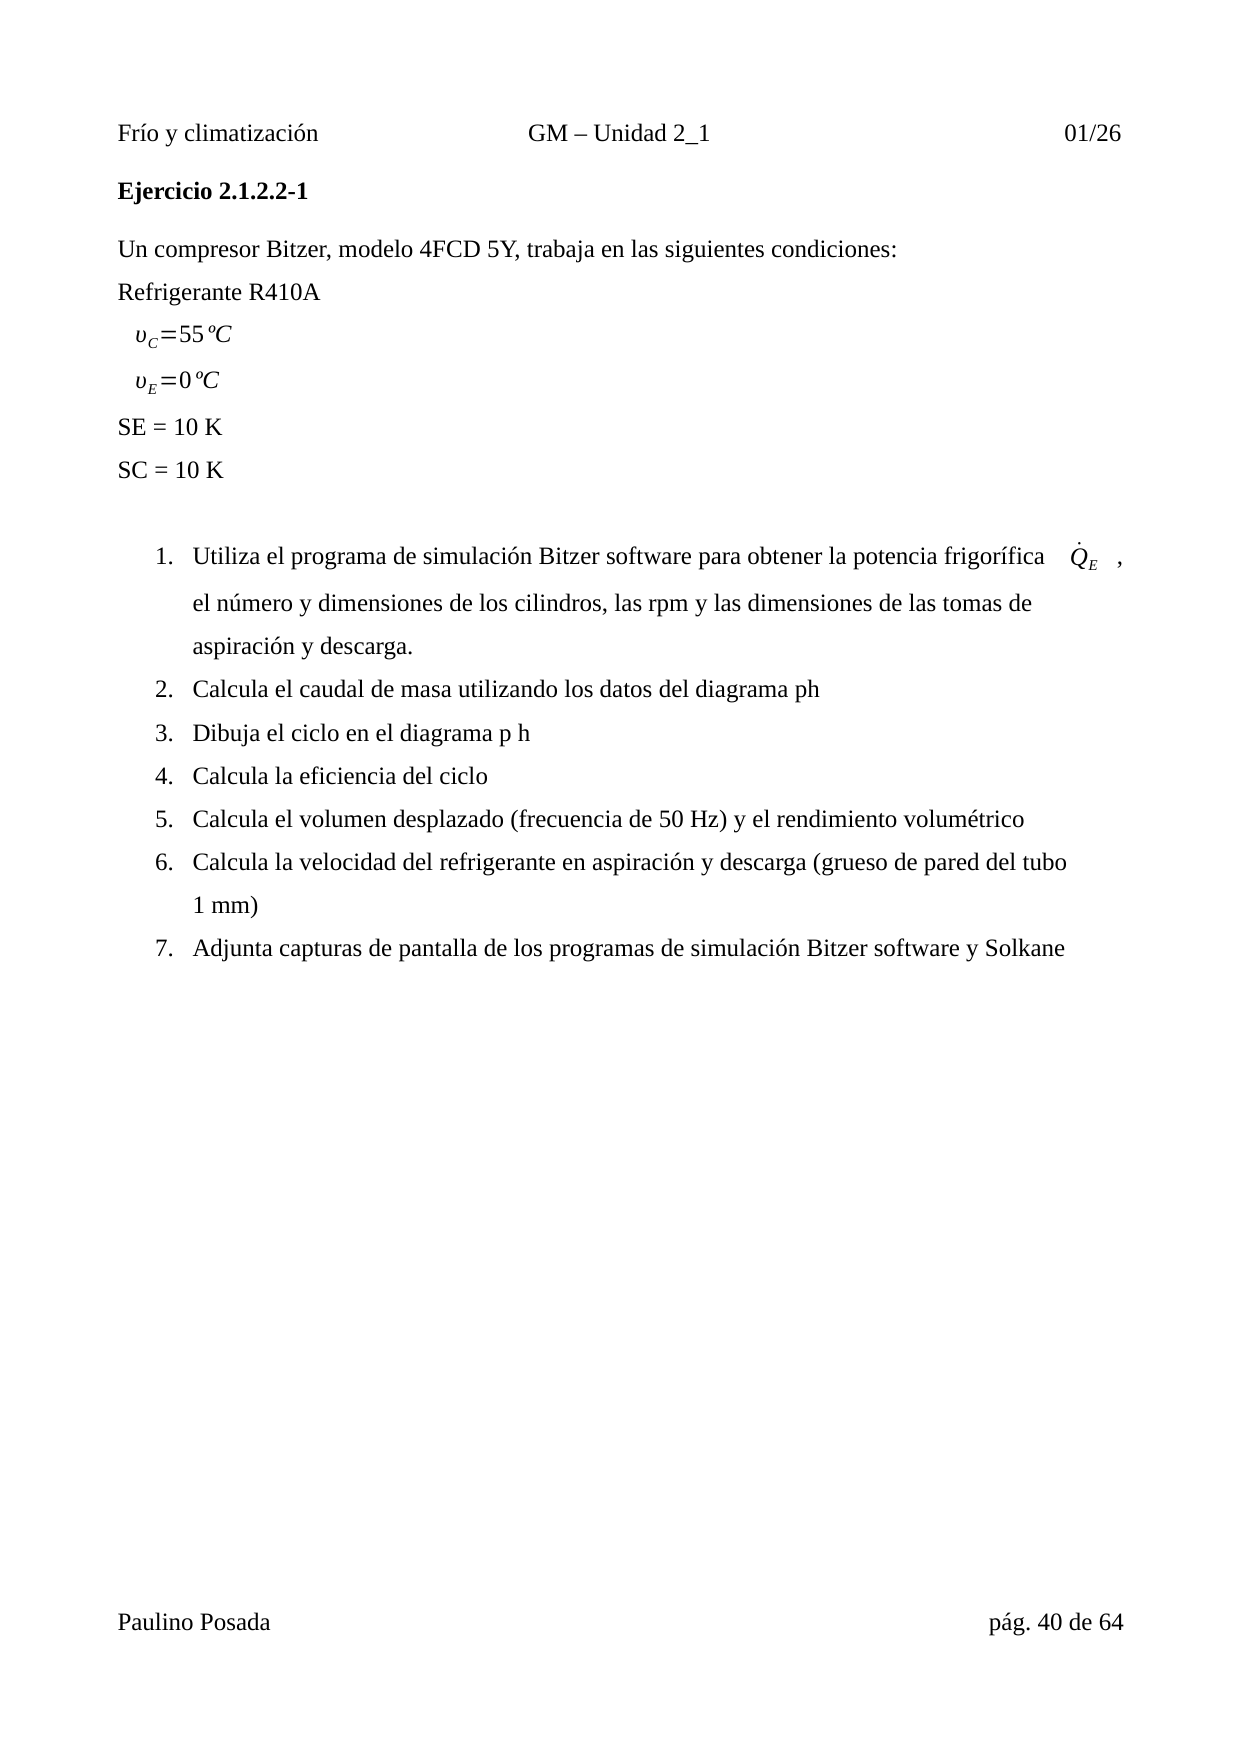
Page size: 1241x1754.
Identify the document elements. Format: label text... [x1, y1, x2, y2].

list Adjunta capturas de pantalla de los programas de simulación Bitzer software y Solkane [155, 933, 1123, 962]
text Refrigerante R410A [117, 277, 1123, 306]
list Calcula el caudal de masa utilizando los datos del diagrama ph [155, 674, 1123, 703]
list Calcula la eficiencia del ciclo [155, 761, 1123, 789]
text Ejercicio 2.1.2.2-1 [117, 176, 1123, 205]
text Un compresor Bitzer, modelo 4FCD 5Y, trabaja en las siguientes condiciones: [117, 234, 1123, 263]
list Calcula la velocidad del refrigerante en aspiración y descarga (grueso de pared del tubo [155, 847, 1123, 876]
text SE = 10 K [117, 412, 1123, 441]
list Calcula el volumen desplazado (frecuencia de 50 Hz) y el rendimiento volumétrico [155, 804, 1123, 833]
text SC = 10 K [117, 455, 1123, 484]
list Utiliza el programa de simulación Bitzer software para obtener la potencia frigorífica , el número y dimensiones de los cilindros, las rpm y las dimensiones de las tomas de aspiración y descarga. [155, 541, 1123, 660]
list Dibuja el ciclo en el diagrama p h [155, 718, 1123, 746]
list 1 mm) [155, 890, 1123, 919]
